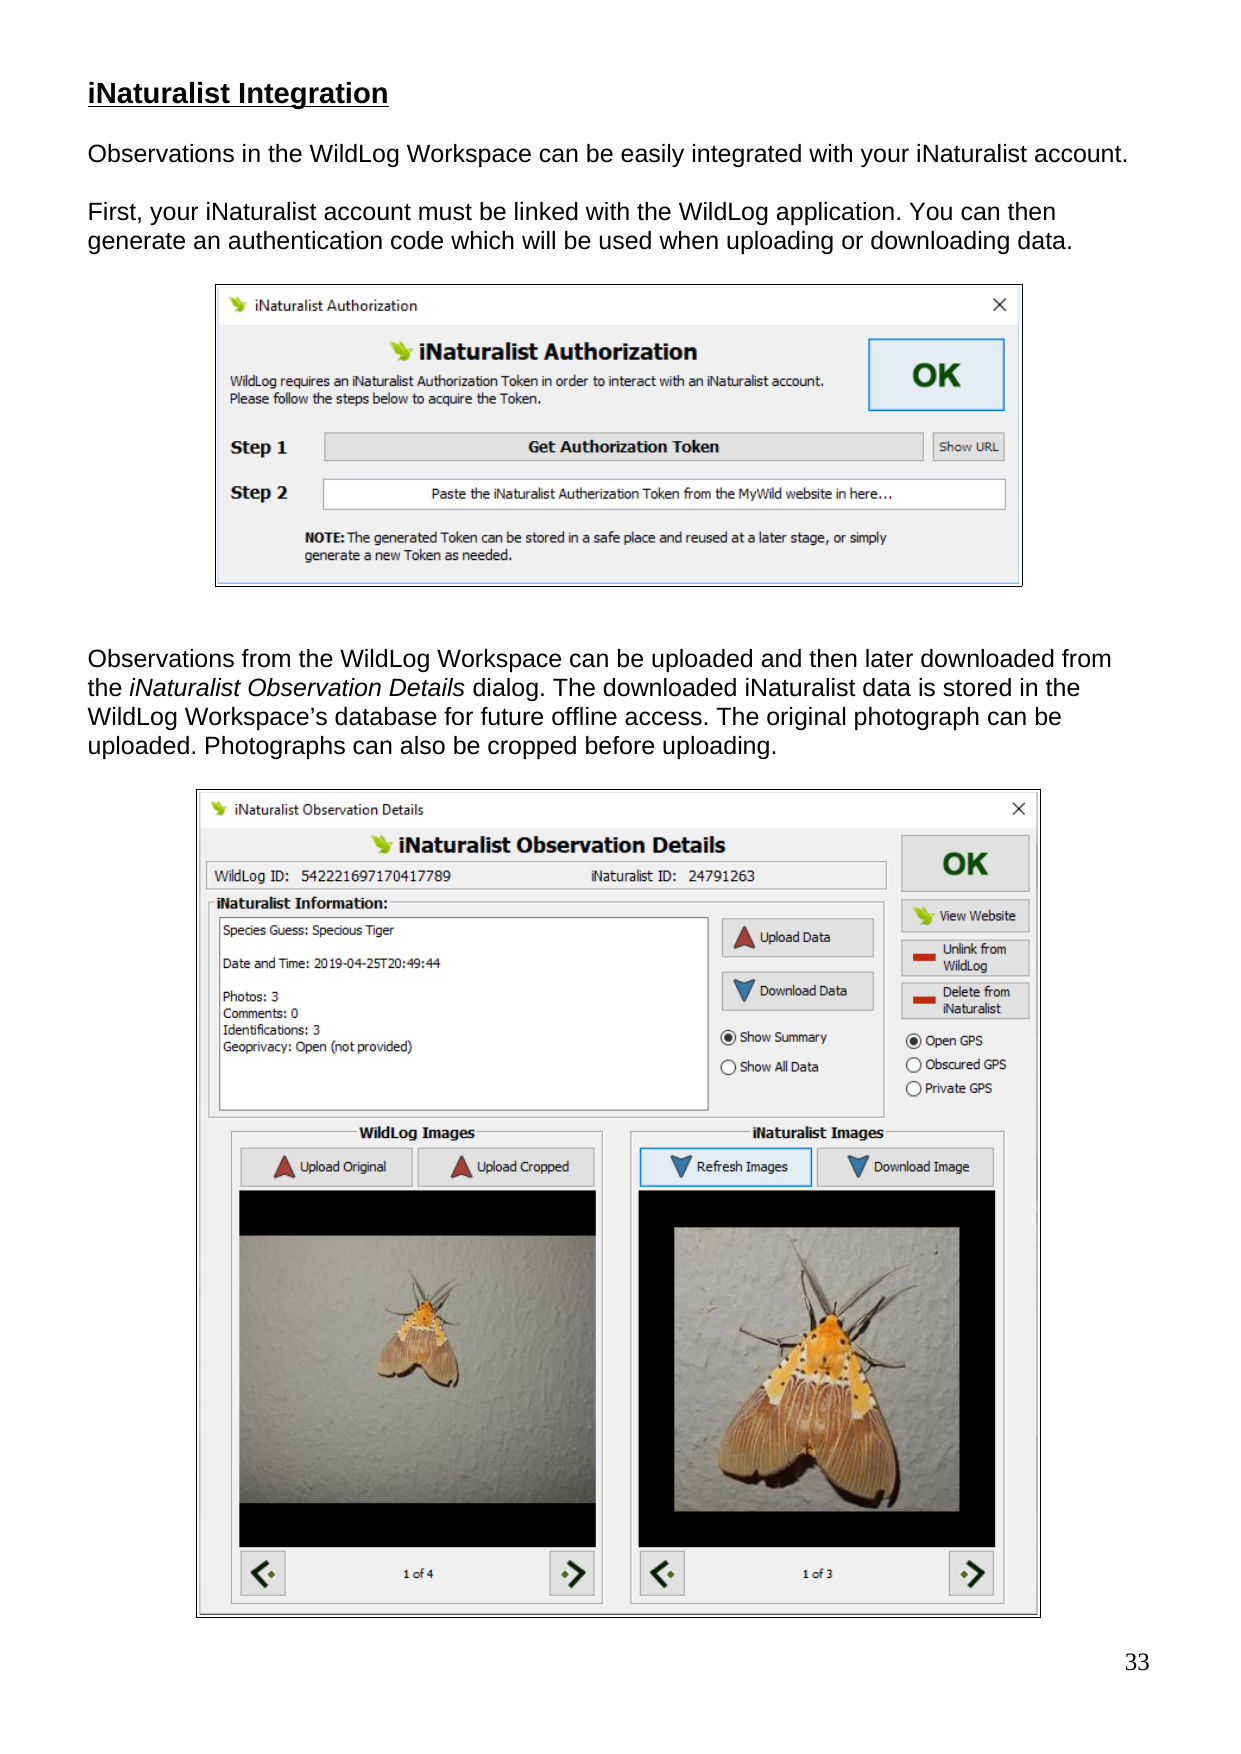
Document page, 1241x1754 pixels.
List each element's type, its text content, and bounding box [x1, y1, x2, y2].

subtitle iNaturalist Integration [87, 77, 1149, 110]
text First, your iNaturalist account must be linked with the WildLog application. You can then generate an authentication code which will be used when uploading or downloading data. [87, 197, 1149, 254]
picture [199, 792, 1038, 1615]
picture [217, 287, 1020, 584]
text Observations from the WildLog Workspace can be uploaded and then later downloaded from the iNaturalist Observation Details dialog. The downloaded iNaturalist data is stored in the WildLog Workspace’s database for future offline access. The original photograph can be uploaded. Photographs can also be cropped before uploading. [87, 644, 1149, 759]
text Observations in the WildLog Workspace can be easily integrated with your iNaturalist account. [87, 110, 1149, 168]
